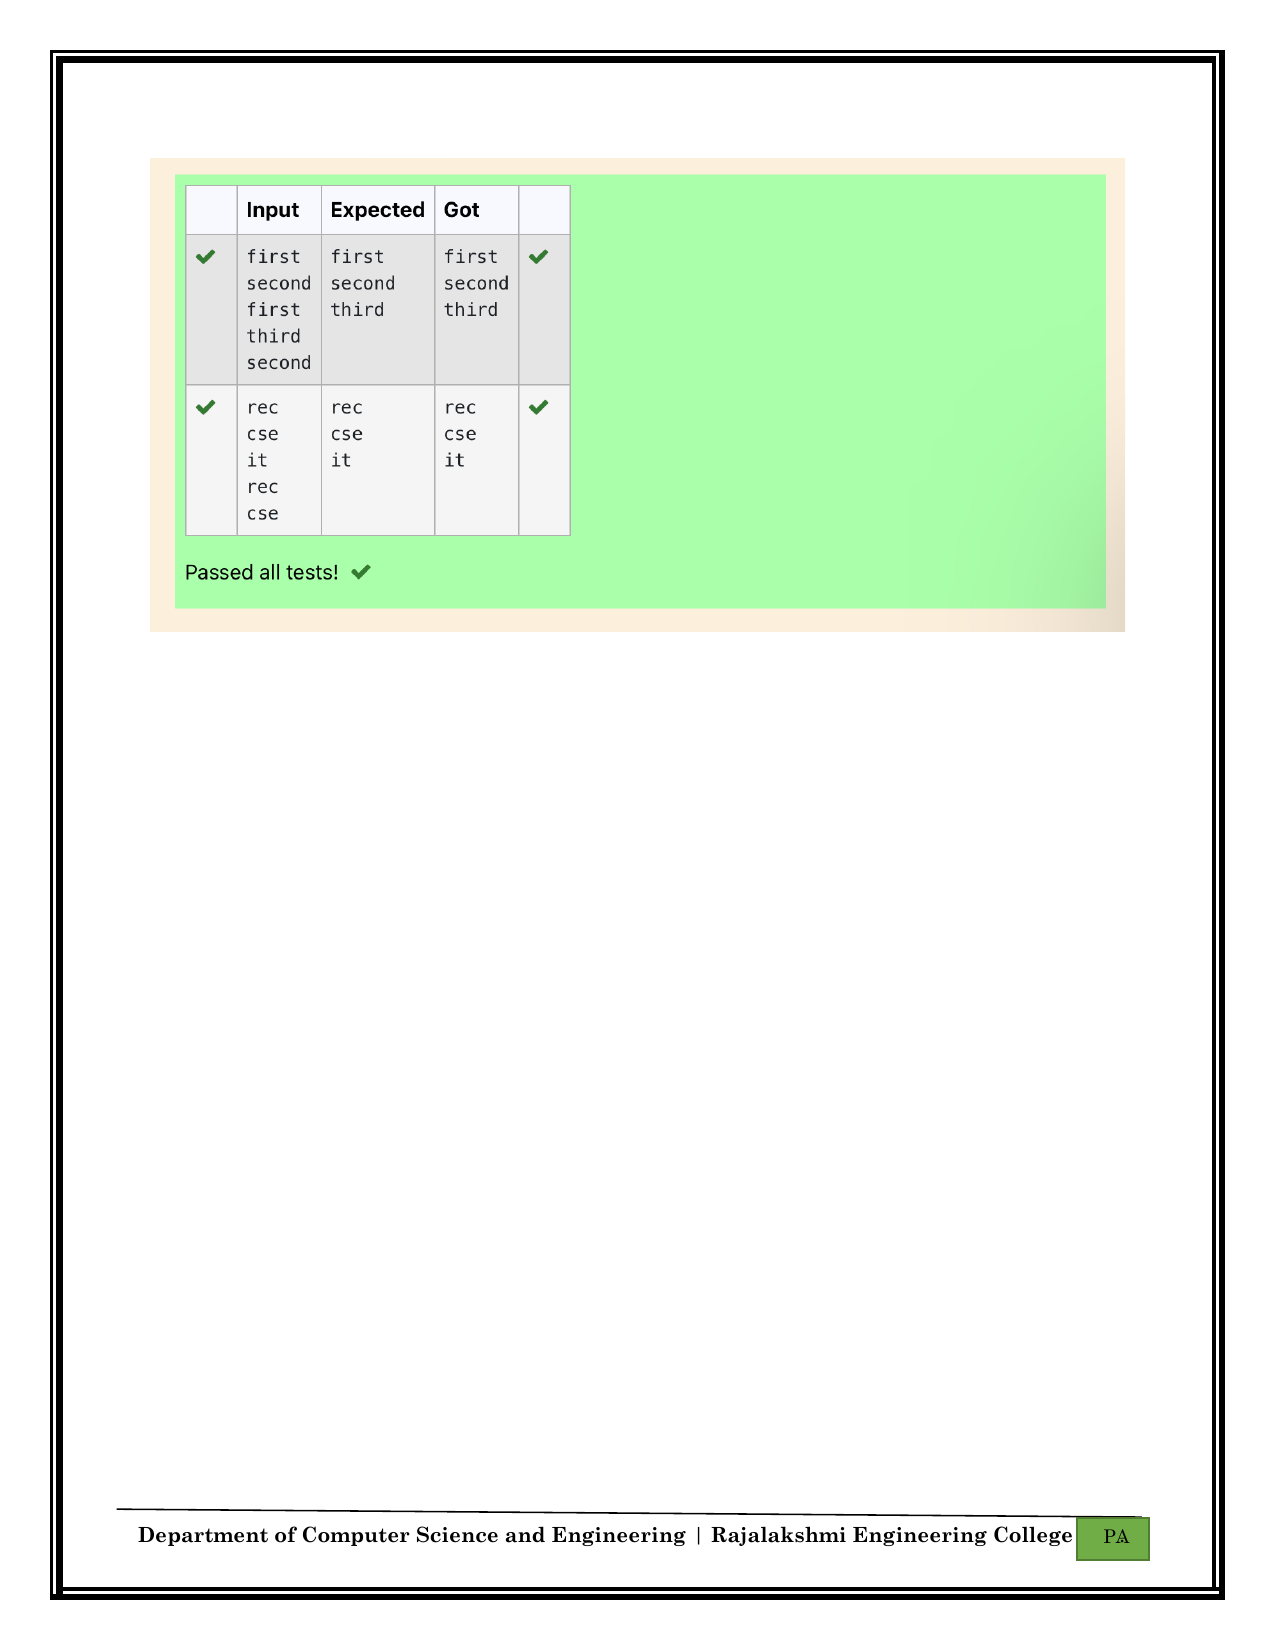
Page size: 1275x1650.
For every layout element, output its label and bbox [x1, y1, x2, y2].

picture [150, 150, 1125, 632]
